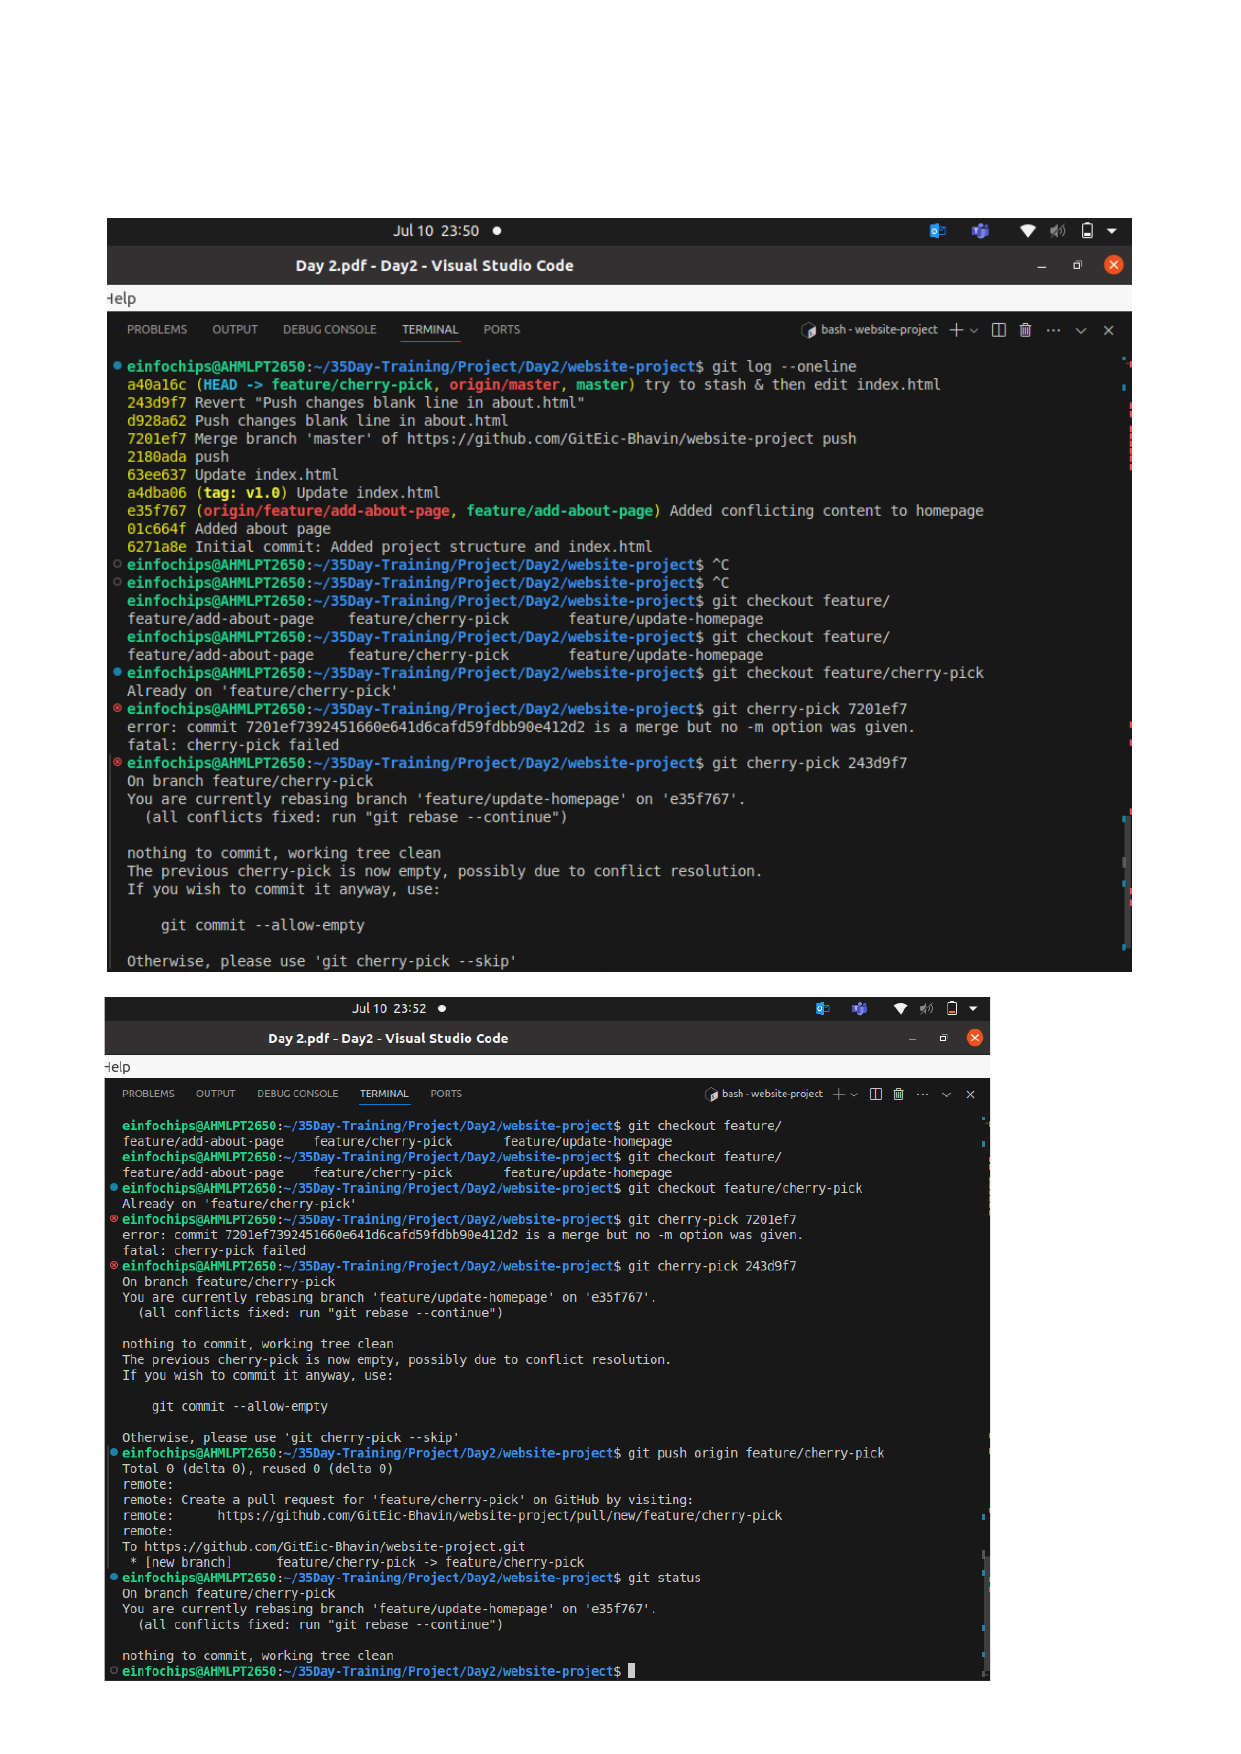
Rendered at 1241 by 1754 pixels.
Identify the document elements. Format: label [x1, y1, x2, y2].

picture [107, 218, 1132, 972]
picture [104, 997, 990, 1681]
